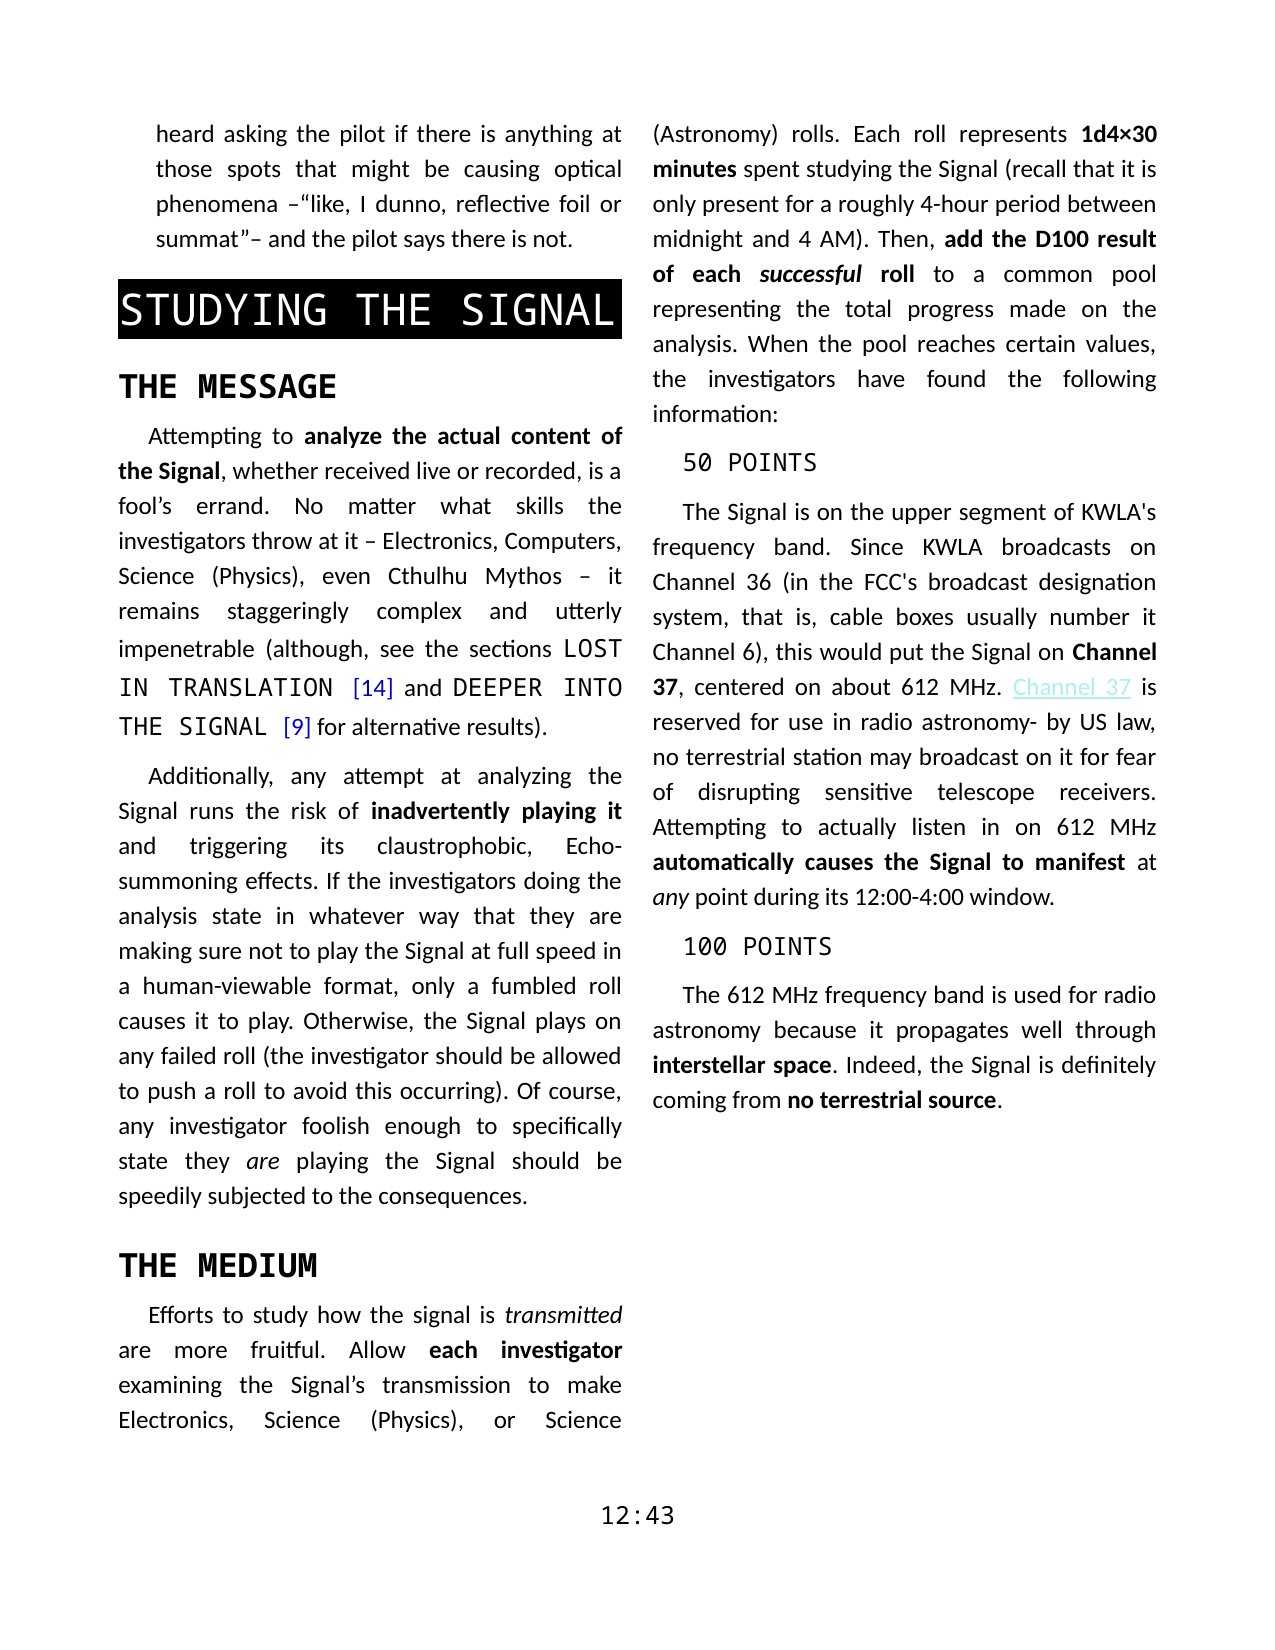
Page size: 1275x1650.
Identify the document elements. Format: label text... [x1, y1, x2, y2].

subtitle STUDYING THE SIGNAL [118, 279, 622, 339]
text The 612 MHz frequency band is used for radio astronomy because it propagates well through interstellar space. Indeed, the Signal is definitely coming from no terrestrial source. [652, 979, 1157, 1115]
text Efforts to study how the signal is transmitted are more fruitful. Allow each investigator examining the Signal’s transmission to make Electronics, Science (Physics), or Science [118, 1299, 622, 1435]
text Additionally, any attempt at analyzing the Signal runs the risk of inadvertently playing it and triggering its claustrophobic, Echo-summoning effects. If the investigators doing the analysis state in whatever way that they are making sure not to play the Signal at full speed in a human-viewable format, only a fumbled roll causes it to play. Otherwise, the Signal plays on any failed roll (the investigator should be allowed to push a roll to avoid this occurring). Of course, any investigator foolish enough to specifically state they are playing the Signal should be speedily subjected to the consequences. [118, 760, 622, 1211]
text (Astronomy) rolls. Each roll represents 1d4×30 minutes spent studying the Signal (recall that it is only present for a roughly 4-hour period between midnight and 4 AM). Then, add the D100 result of each successful roll to a common pool representing the total progress made on the analysis. When the pool reaches certain values, the investigators have found the following information: [652, 118, 1157, 429]
list heard asking the pilot if there is anything at those spots that might be causing optical phenomena –“like, I dunno, reflective foil or summat”– and the pilot says there is not. [138, 118, 622, 254]
text The Signal is on the upper segment of KWLA's frequency band. Since KWLA broadcasts on Channel 36 (in the FCC's broadcast designation system, that is, cable boxes usually number it Channel 6), this would put the Signal on Channel 37, centered on about 612 MHz. Channel 37 is reserved for use in radio astronomy- by US law, no terrestrial station may broadcast on it for fear of disrupting sensitive telescope receivers. Attempting to actually listen in on 612 MHz automatically causes the Signal to manifest at any point during its 12:00-4:00 window. [652, 496, 1157, 912]
text Attempting to analyze the actual content of the Signal, whether received live or recorded, is a fool’s errand. No matter what skills the investigators throw at it – Electronics, Computers, Science (Physics), even Cthulhu Mythos – it remains staggeringly complex and utterly impenetrable (although, see the sections LOST IN TRANSLATION [12] and DEEPER INTO THE SIGNAL [9] for alternative results). [118, 420, 622, 743]
subtitle THE MEDIUM [118, 1242, 622, 1287]
subtitle THE MESSAGE [118, 363, 622, 408]
text 100 POINTS [652, 928, 1157, 962]
text 50 POINTS [652, 445, 1157, 479]
